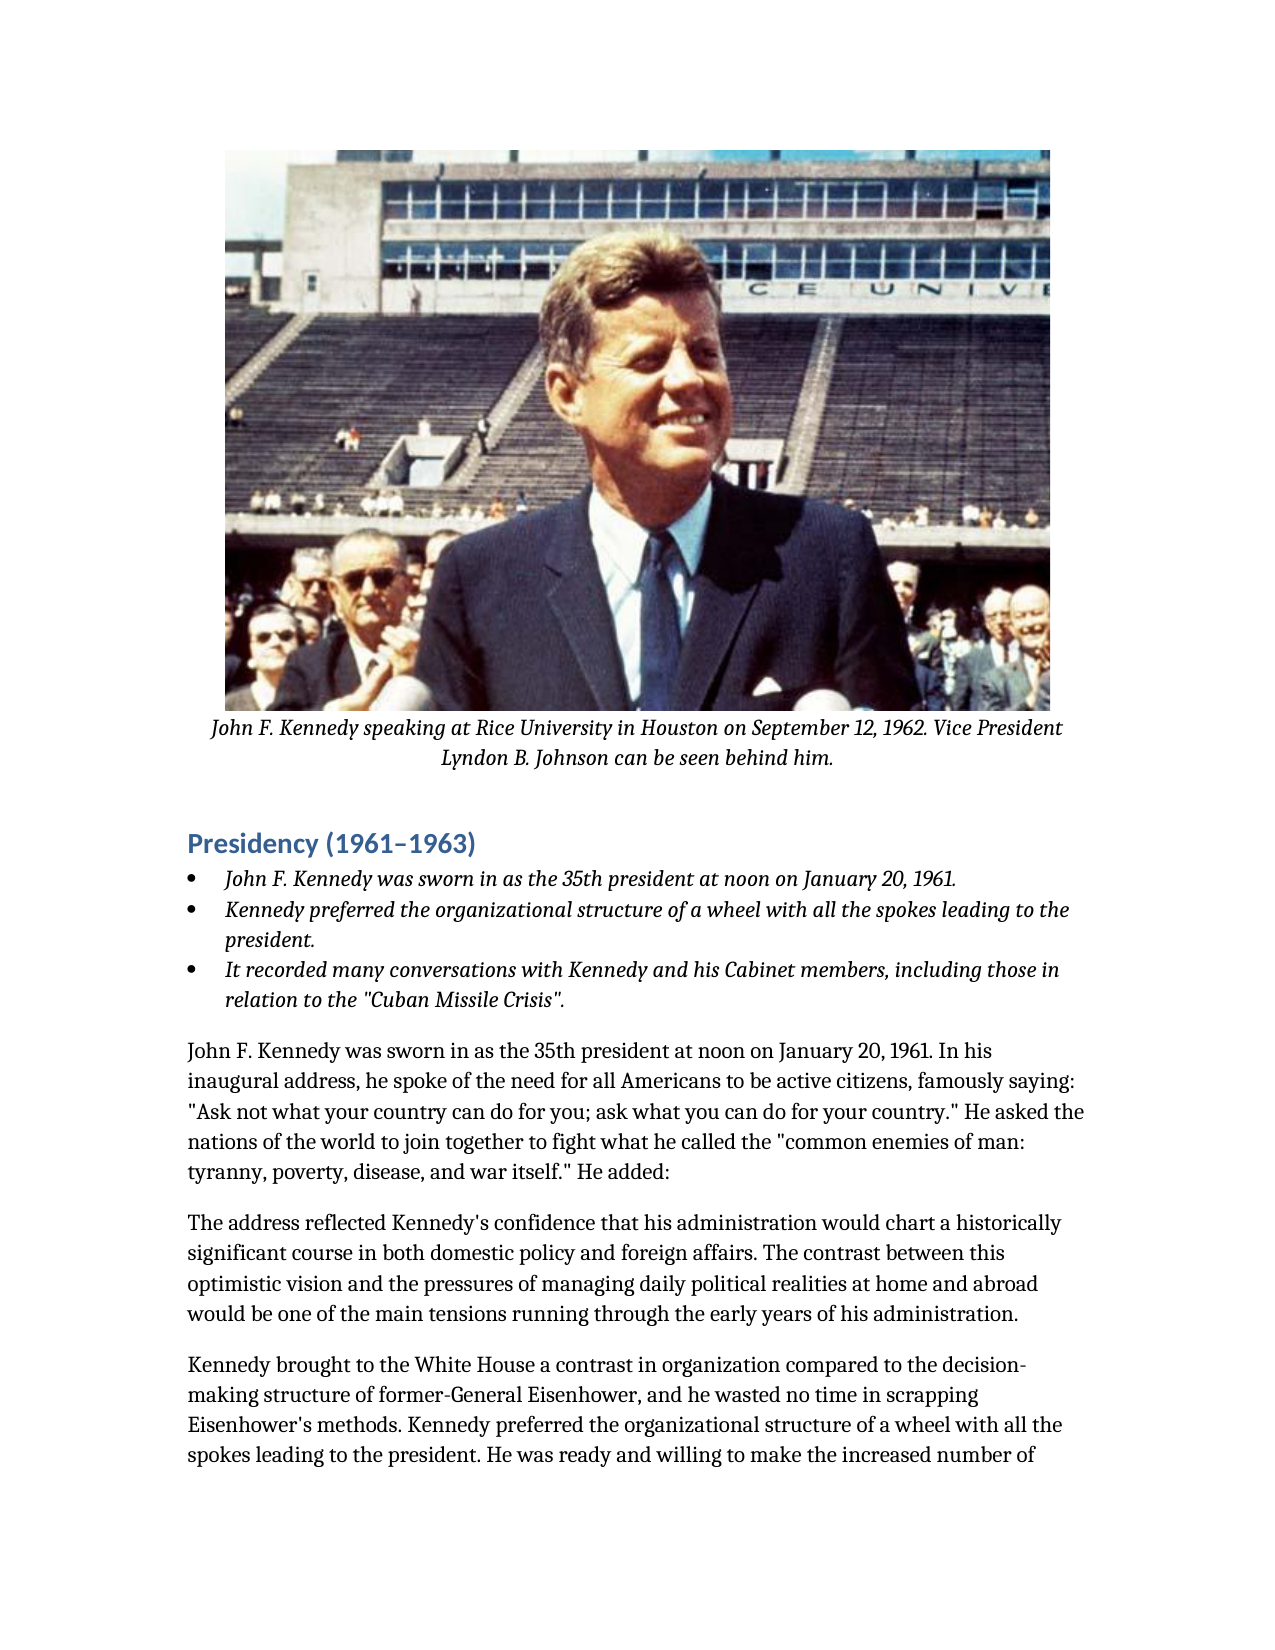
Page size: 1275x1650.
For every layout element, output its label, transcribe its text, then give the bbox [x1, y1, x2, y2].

list It recorded many conversations with Kennedy and his Cabinet members, including those in relation to the "Cuban Missile Crisis". [187, 957, 1087, 1013]
picture [225, 150, 1050, 711]
text Kennedy brought to the White House a contrast in organization compared to the decision-making structure of former-General Eisenhower, and he wasted no time in scrapping Eisenhower's methods. Kennedy preferred the organizational structure of a wheel with all the spokes leading to the president. He was ready and willing to make the increased number of [187, 1352, 1087, 1469]
list John F. Kennedy was sworn in as the 35th president at noon on January 20, 1961. [187, 866, 1087, 893]
text John F. Kennedy was sworn in as the 35th president at noon on January 20, 1961. In his inaugural address, he spoke of the need for all Americans to be active citizens, famously saying: "Ask not what your country can do for you; ask what you can do for your country." He asked the nations of the world to join together to fight what he called the "common enemies of man: tyranny, poverty, disease, and war itself." He added: [187, 1038, 1087, 1185]
text The address reflected Kennedy's confidence that his administration would chart a historically significant course in both domestic policy and foreign affairs. The contrast between this optimistic vision and the pressures of managing daily political realities at home and abroad would be one of the main tensions running through the early years of his administration. [187, 1210, 1087, 1327]
text John F. Kennedy speaking at Rice University in Houston on September 12, 1962. Vice President Lyndon B. Johnson can be seen behind him. [187, 150, 1087, 771]
list Kennedy preferred the organizational structure of a wheel with all the spokes leading to the president. [187, 896, 1087, 953]
subtitle Presidency (1961–1963) [187, 825, 1087, 861]
